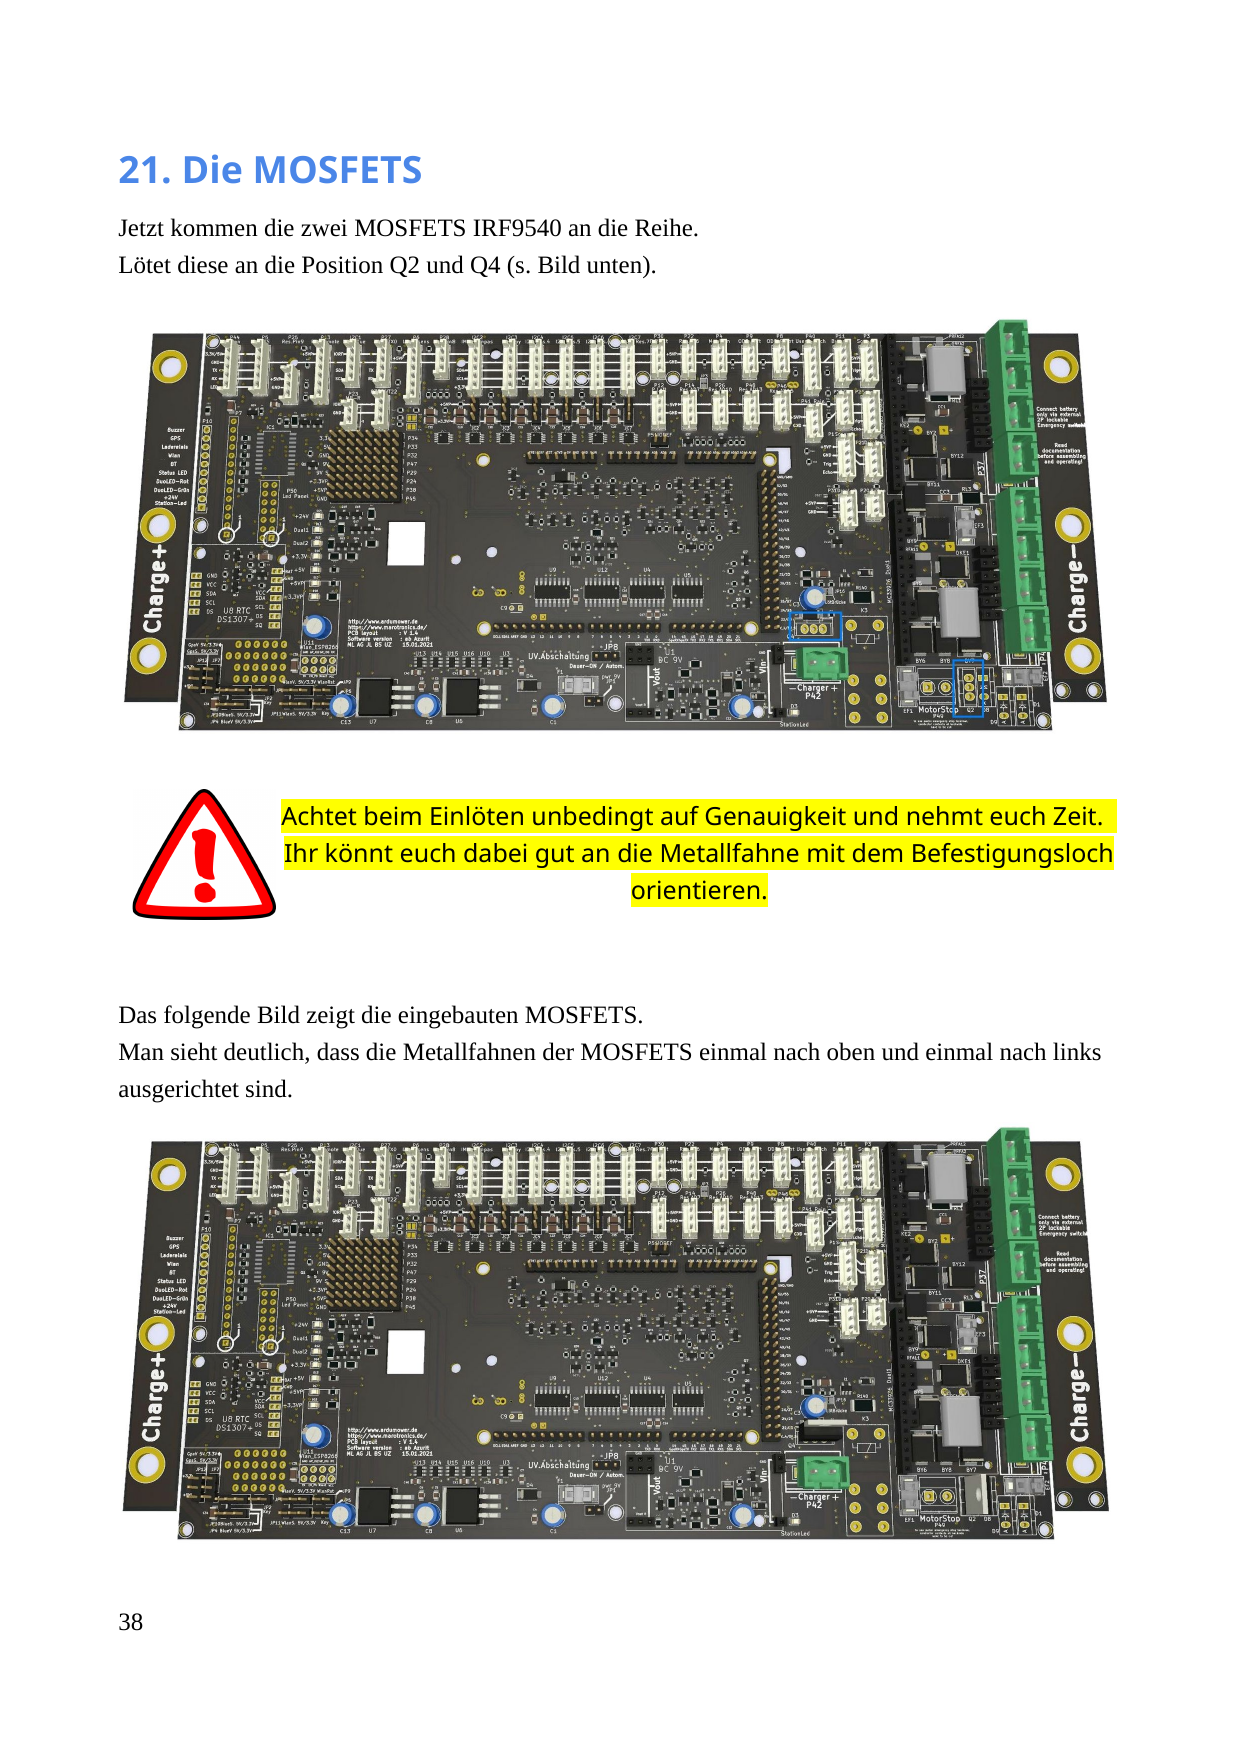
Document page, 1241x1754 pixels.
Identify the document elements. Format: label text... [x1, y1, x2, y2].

text Lötet diese an die Position Q2 und Q4 (s. Bild unten). [118, 244, 1122, 281]
text Jetzt kommen die zwei MOSFETS IRF9540 an die Reihe. [118, 207, 1122, 244]
picture [118, 309, 1123, 739]
picture [132, 789, 276, 920]
text Achtet beim Einlöten unbedingt auf Genauigkeit und nehmt euch Zeit. [276, 796, 1122, 833]
text Ihr könnt euch dabei gut an die Metallfahne mit dem Befestigungsloch orientieren. [276, 833, 1122, 907]
picture [113, 1122, 1118, 1547]
subtitle 21. Die MOSFETS [118, 143, 1122, 194]
text Das folgende Bild zeigt die eingebauten MOSFETS. Man sieht deutlich, dass die Metallfahnen der MOSFETS einmal nach oben und einmal nach links ausgerichtet sind. [118, 993, 1122, 1105]
